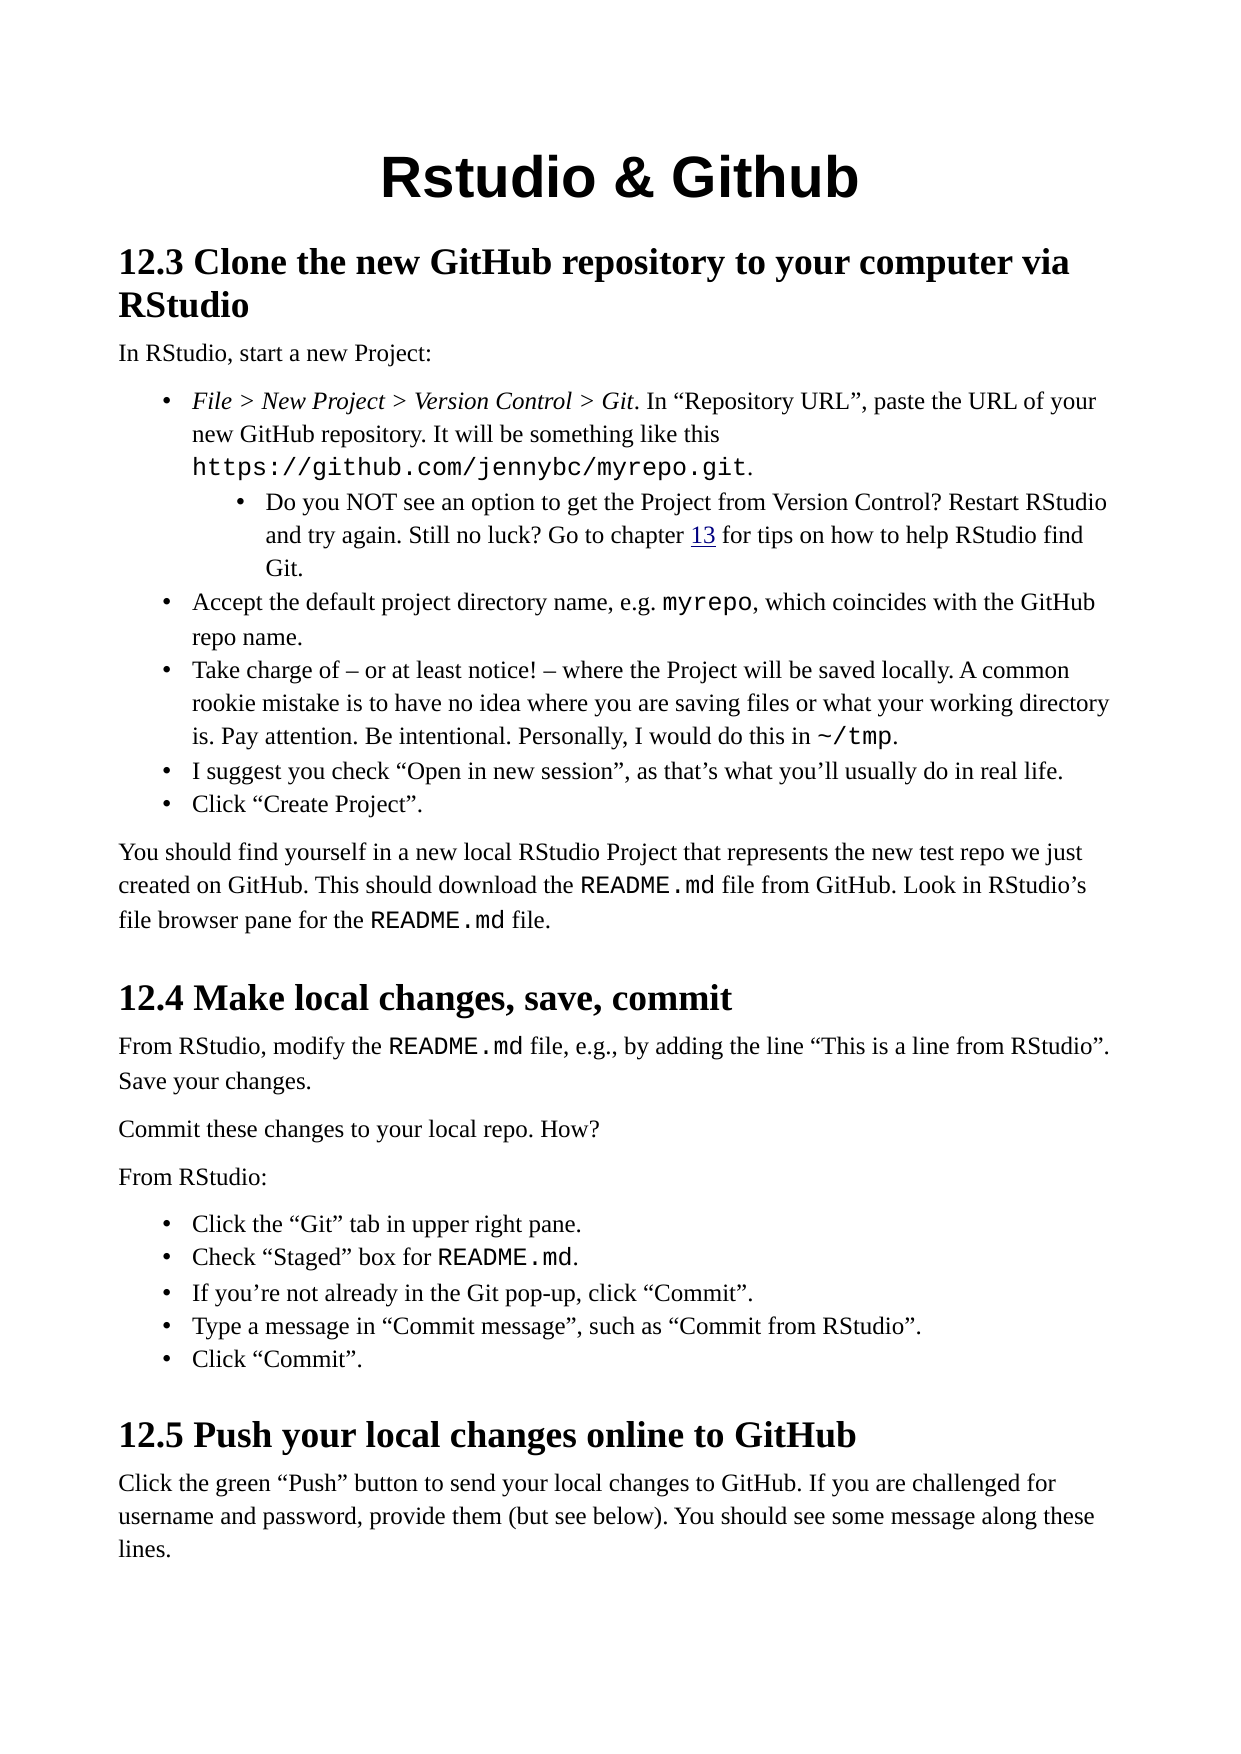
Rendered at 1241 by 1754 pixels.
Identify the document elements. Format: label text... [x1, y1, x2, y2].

text From RStudio: [118, 1162, 1122, 1190]
subtitle 12.3 Clone the new GitHub repository to your computer via RStudio [118, 240, 1122, 326]
list If you’re not already in the Git pop-up, click “Commit”. [162, 1278, 1122, 1306]
text You should find yourself in a new local RStudio Project that represents the new test repo we just created on GitHub. This should download the README.md file from GitHub. Look in RStudio’s file browser pane for the README.md file. [118, 837, 1122, 936]
subtitle 12.5 Push your local changes online to GitHub [118, 1412, 1122, 1455]
list Click the “Git” tab in upper right pane. [162, 1209, 1122, 1238]
list Do you NOT see an option to get the Project from Version Control? Restart RStudio and try again. Still no luck? Go to chapter 13 for tips on how to help RStudio find Git. [236, 487, 1122, 582]
list File > New Project > Version Control > Git. In “Repository URL”, paste the URL of your new GitHub repository. It will be something like this https://github.com/jennybc/myrepo.git. [162, 386, 1122, 483]
text From RStudio, modify the README.md file, e.g., by adding the line “This is a line from RStudio”. Save your changes. [118, 1031, 1122, 1095]
list I suggest you check “Open in new session”, as that’s what you’ll usually do in real life. [162, 756, 1122, 785]
subtitle 12.4 Make local changes, save, commit [118, 976, 1122, 1019]
list Take charge of – or at least notice! – where the Project will be saved locally. A common rookie mistake is to have no idea where you are saving files or what your working directory is. Pay attention. Be intentional. Personally, I would do this in ~/tmp. [162, 655, 1122, 752]
list Check “Staged” box for README.md. [162, 1242, 1122, 1273]
text Click the green “Push” button to send your local changes to GitHub. If you are challenged for username and password, provide them (but see below). You should see some message along these lines. [118, 1468, 1122, 1563]
text Commit these changes to your local repo. How? [118, 1114, 1122, 1143]
list Click “Create Project”. [162, 789, 1122, 818]
list Accept the default project directory name, e.g. myrepo, which coincides with the GitHub repo name. [162, 587, 1122, 650]
list Click “Commit”. [162, 1344, 1122, 1372]
list Type a message in “Commit message”, such as “Commit from RStudio”. [162, 1311, 1122, 1339]
text In RStudio, start a new Project: [118, 338, 1122, 367]
